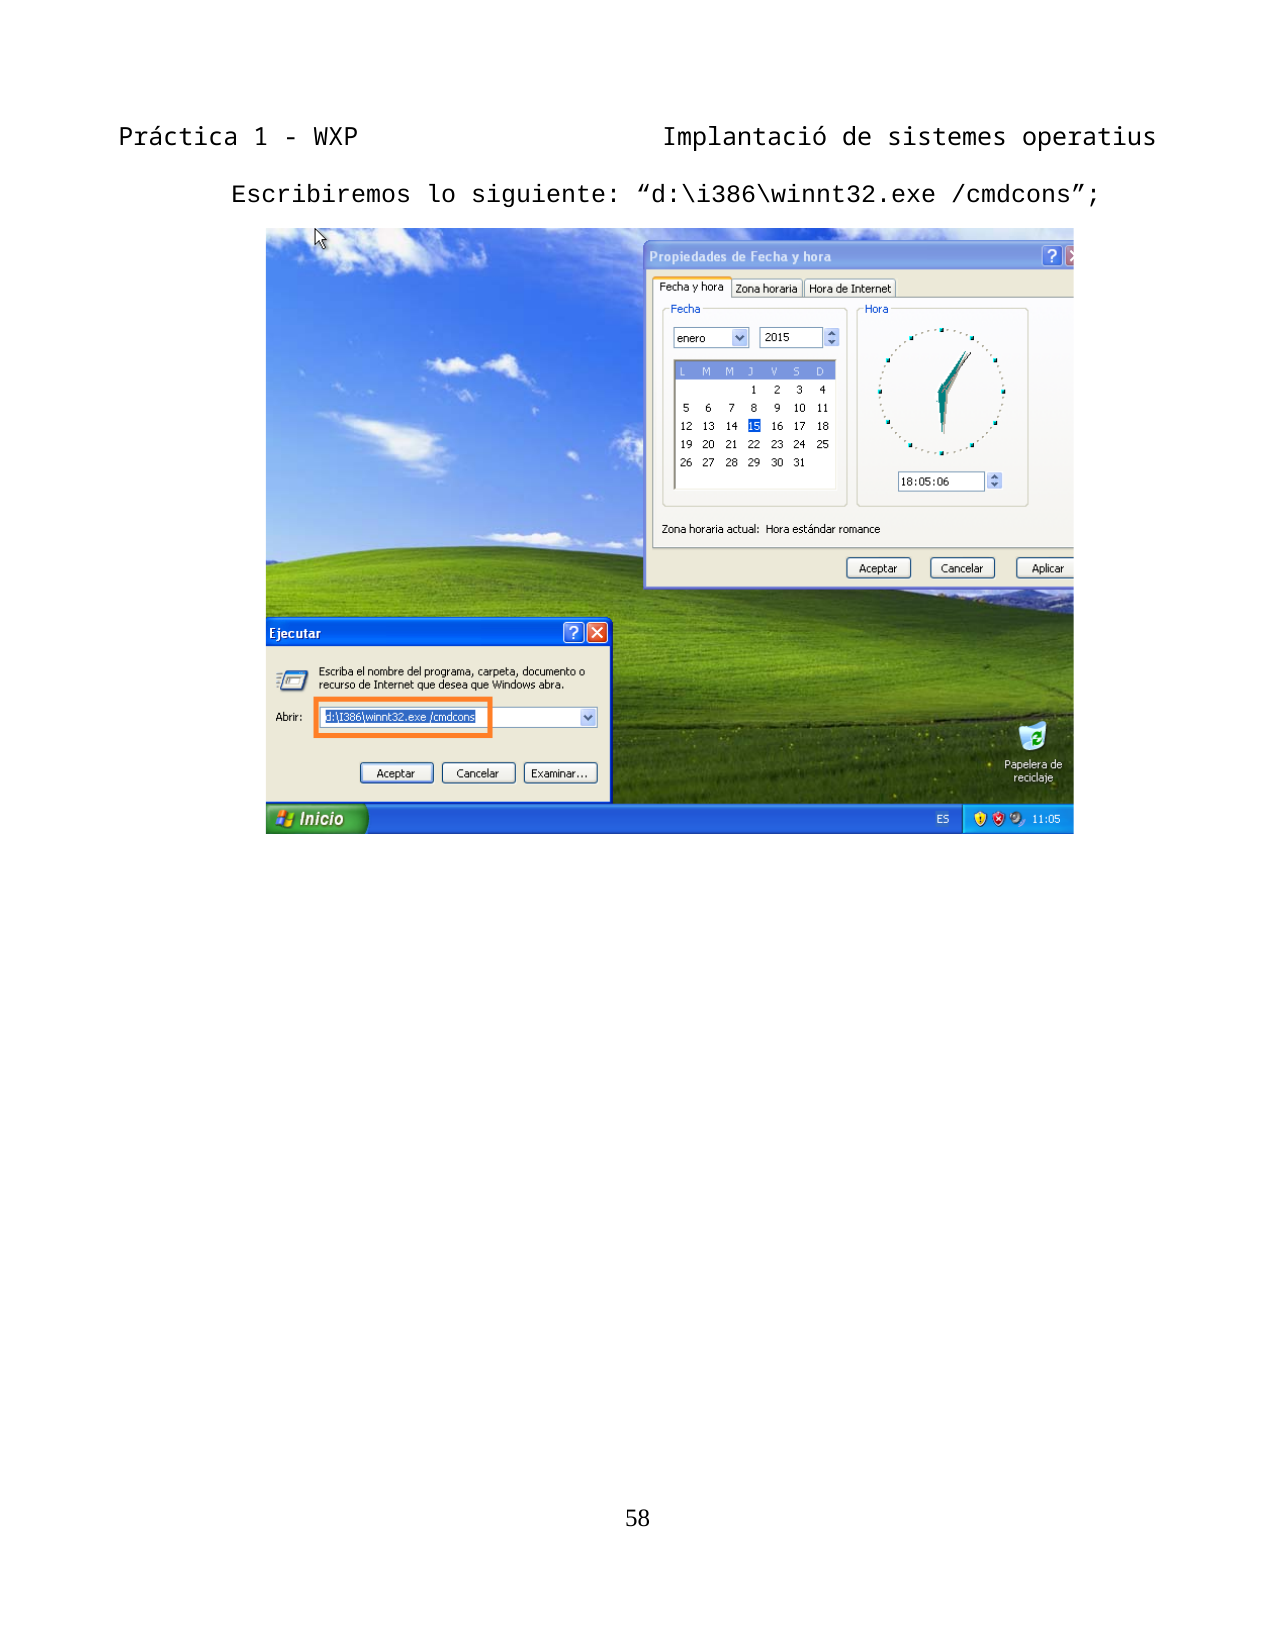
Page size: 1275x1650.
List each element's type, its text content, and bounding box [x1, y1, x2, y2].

picture [265, 228, 1074, 834]
text Escribiremos lo siguiente: “d:\i386\winnt32.exe /cmdcons”; [231, 182, 1157, 210]
